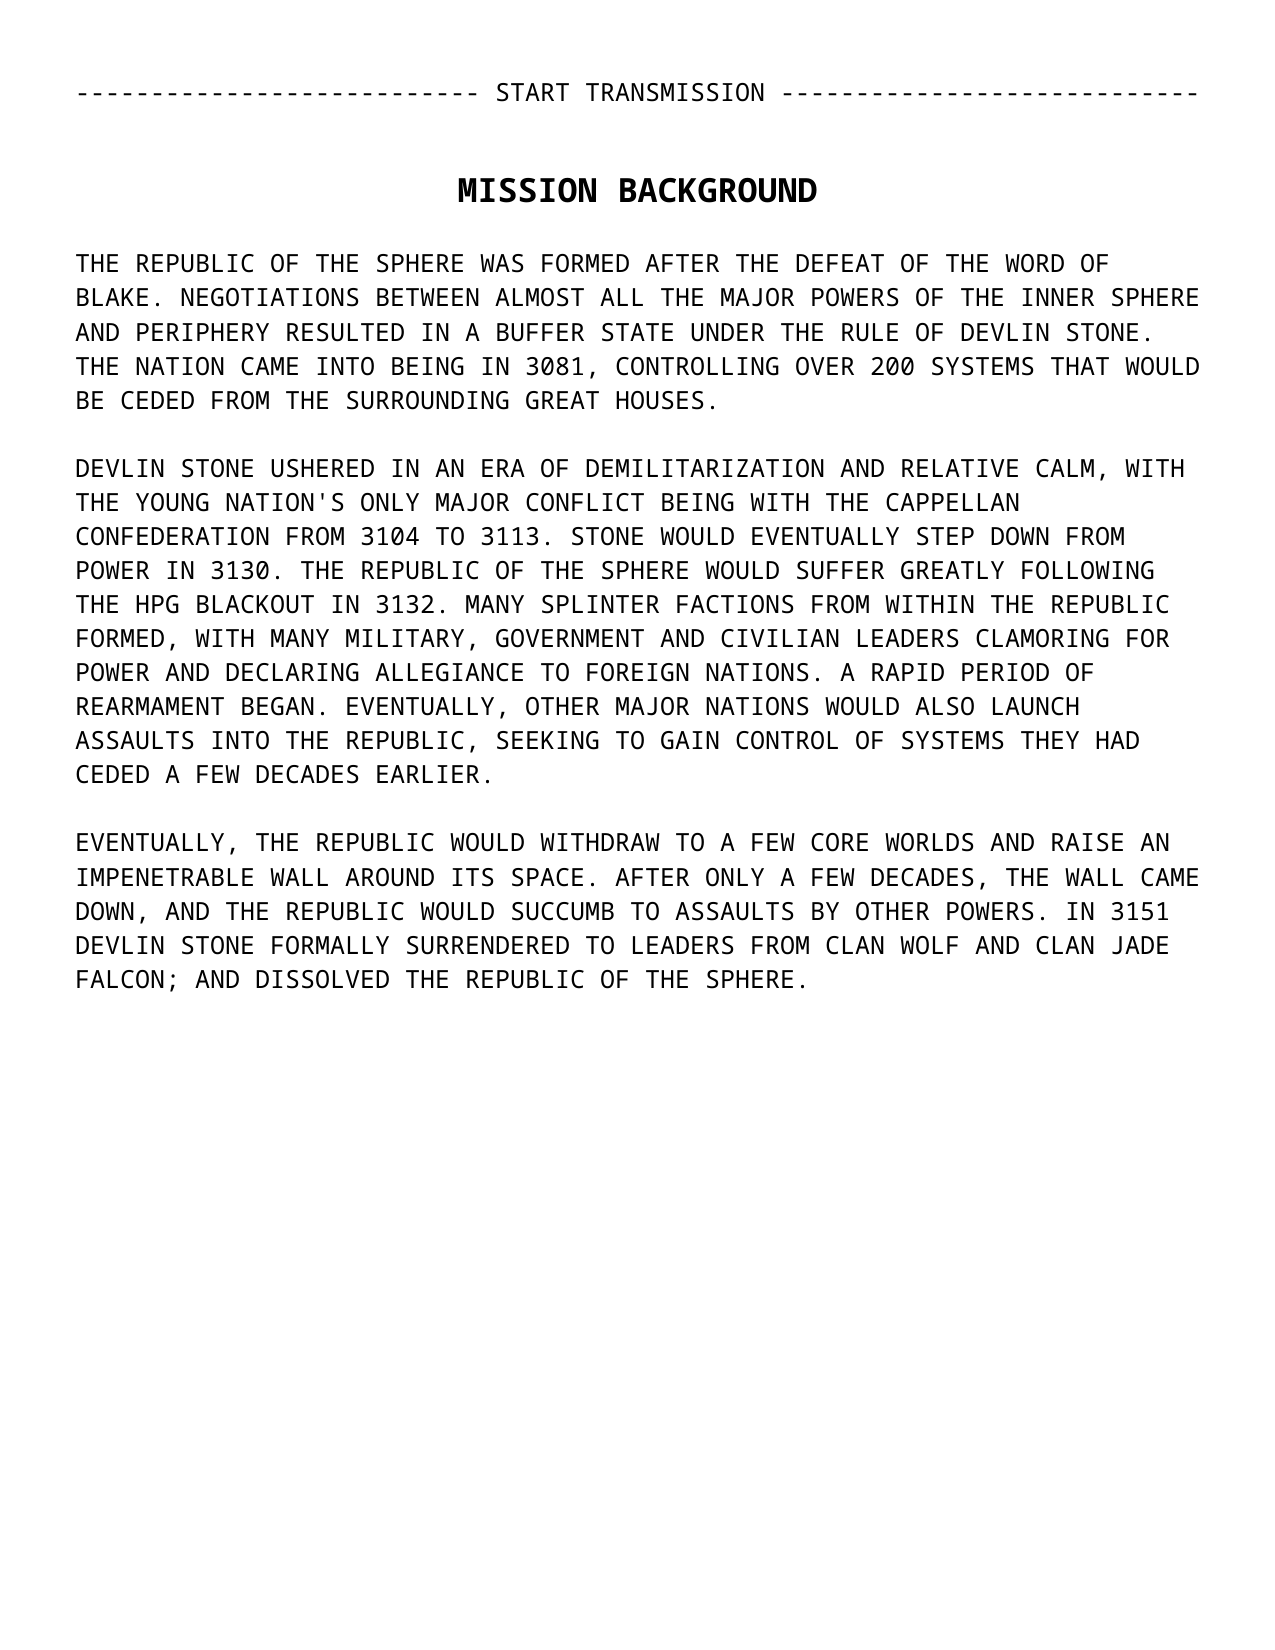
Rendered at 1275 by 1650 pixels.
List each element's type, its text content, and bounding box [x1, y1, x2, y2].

text EVENTUALLY, THE REPUBLIC WOULD WITHDRAW TO A FEW CORE WORLDS AND RAISE AN IMPENETRABLE WALL AROUND ITS SPACE. AFTER ONLY A FEW DECADES, THE WALL CAME DOWN, AND THE REPUBLIC WOULD SUCCUMB TO ASSAULTS BY OTHER POWERS. IN 3151 DEVLIN STONE FORMALLY SURRENDERED TO LEADERS FROM CLAN WOLF AND CLAN JADE FALCON; AND DISSOLVED THE REPUBLIC OF THE SPHERE. [75, 825, 1200, 995]
text --------------------------- START TRANSMISSION ---------------------------- [75, 75, 1200, 109]
text THE REPUBLIC OF THE SPHERE WAS FORMED AFTER THE DEFEAT OF THE WORD OF BLAKE. NEGOTIATIONS BETWEEN ALMOST ALL THE MAJOR POWERS OF THE INNER SPHERE AND PERIPHERY RESULTED IN A BUFFER STATE UNDER THE RULE OF DEVLIN STONE. THE NATION CAME INTO BEING IN 3081, CONTROLLING OVER 200 SYSTEMS THAT WOULD BE CEDED FROM THE SURROUNDING GREAT HOUSES. [75, 246, 1200, 416]
subtitle MISSION BACKGROUND [75, 109, 1200, 212]
text DEVLIN STONE USHERED IN AN ERA OF DEMILITARIZATION AND RELATIVE CALM, WITH THE YOUNG NATION'S ONLY MAJOR CONFLICT BEING WITH THE CAPPELLAN CONFEDERATION FROM 3104 TO 3113. STONE WOULD EVENTUALLY STEP DOWN FROM POWER IN 3130. THE REPUBLIC OF THE SPHERE WOULD SUFFER GREATLY FOLLOWING THE HPG BLACKOUT IN 3132. MANY SPLINTER FACTIONS FROM WITHIN THE REPUBLIC FORMED, WITH MANY MILITARY, GOVERNMENT AND CIVILIAN LEADERS CLAMORING FOR POWER AND DECLARING ALLEGIANCE TO FOREIGN NATIONS. A RAPID PERIOD OF REARMAMENT BEGAN. EVENTUALLY, OTHER MAJOR NATIONS WOULD ALSO LAUNCH ASSAULTS INTO THE REPUBLIC, SEEKING TO GAIN CONTROL OF SYSTEMS THEY HAD CEDED A FEW DECADES EARLIER. [75, 450, 1200, 791]
